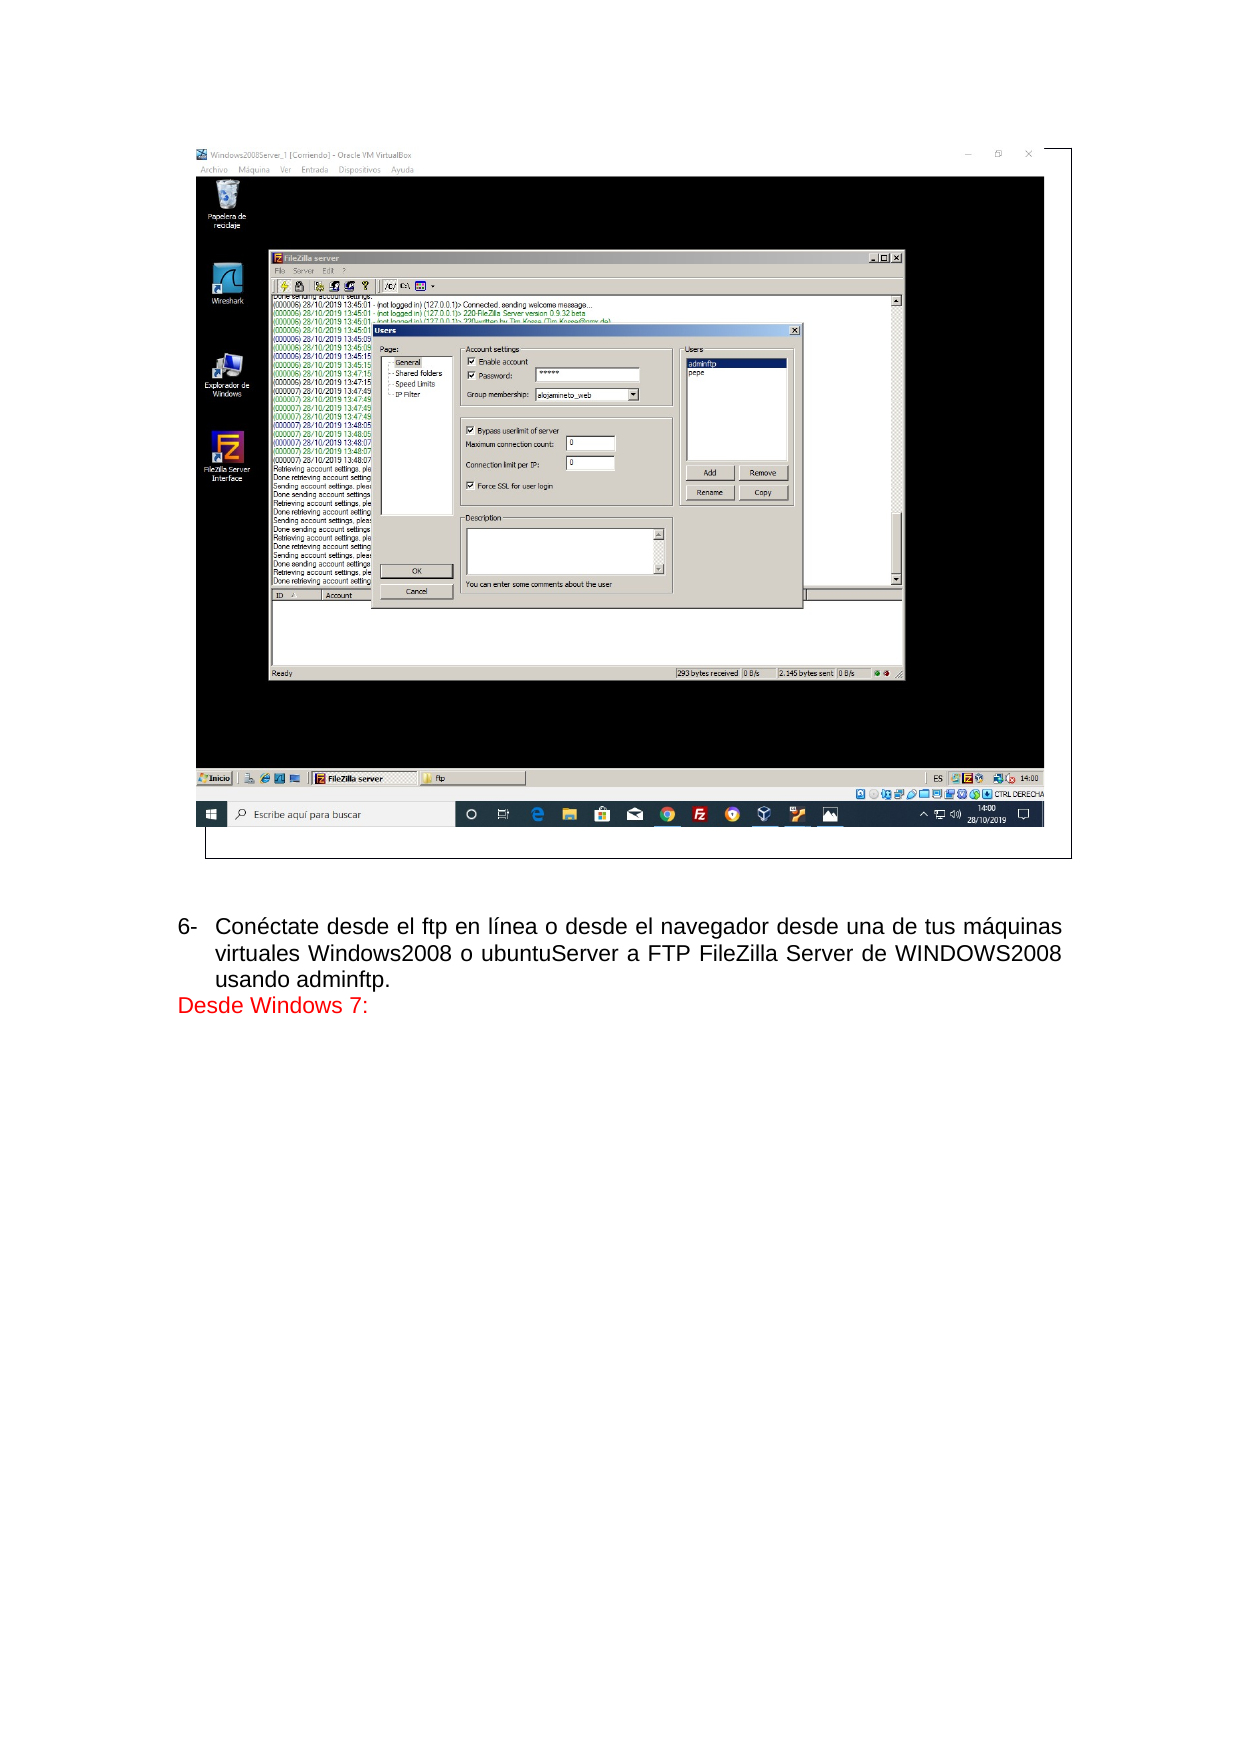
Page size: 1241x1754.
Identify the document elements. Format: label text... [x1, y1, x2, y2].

picture [196, 147, 1045, 827]
list Conéctate desde el ftp en línea o desde el navegador desde una de tus máquinas virtuales Windows2008 o ubuntuServer a FTP FileZilla Server de WINDOWS2008 usando adminftp. [177, 913, 1063, 992]
text Desde Windows 7: [177, 992, 1063, 1019]
